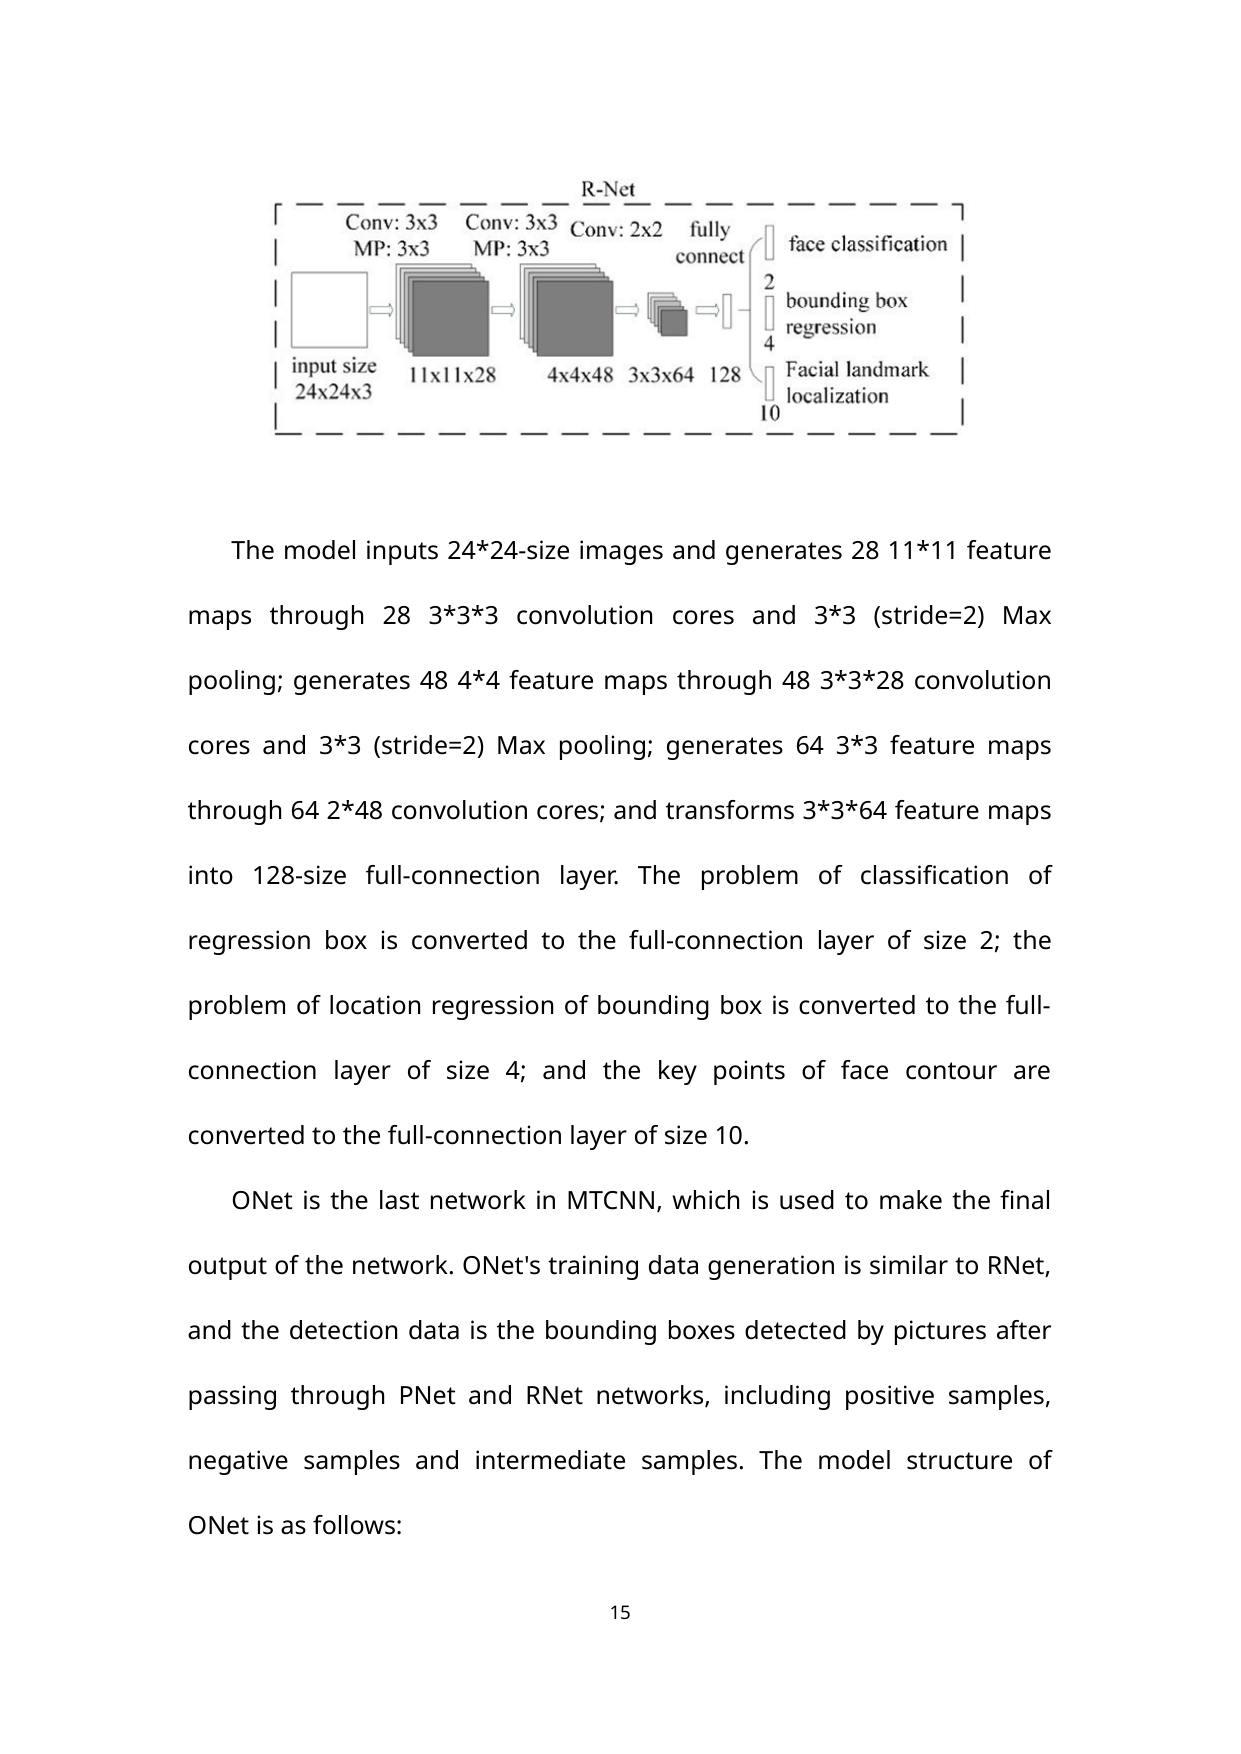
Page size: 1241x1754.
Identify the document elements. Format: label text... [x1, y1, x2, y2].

picture [268, 170, 972, 442]
text ONet is the last network in MTCNN, which is used to make the final output of the network. ONet's training data generation is similar to RNet, and the detection data is the bounding boxes detected by pictures after passing through PNet and RNet networks, including positive samples, negative samples and intermediate samples. The model structure of ONet is as follows: [187, 1167, 1053, 1557]
text The model inputs 24*24-size images and generates 28 11*11 feature maps through 28 3*3*3 convolution cores and 3*3 (stride=2) Max pooling; generates 48 4*4 feature maps through 48 3*3*28 convolution cores and 3*3 (stride=2) Max pooling; generates 64 3*3 feature maps through 64 2*48 convolution cores; and transforms 3*3*64 feature maps into 128-size full-connection layer. The problem of classification of regression box is converted to the full-connection layer of size 2; the problem of location regression of bounding box is converted to the full-connection layer of size 4; and the key points of face contour are converted to the full-connection layer of size 10. [187, 517, 1053, 1167]
